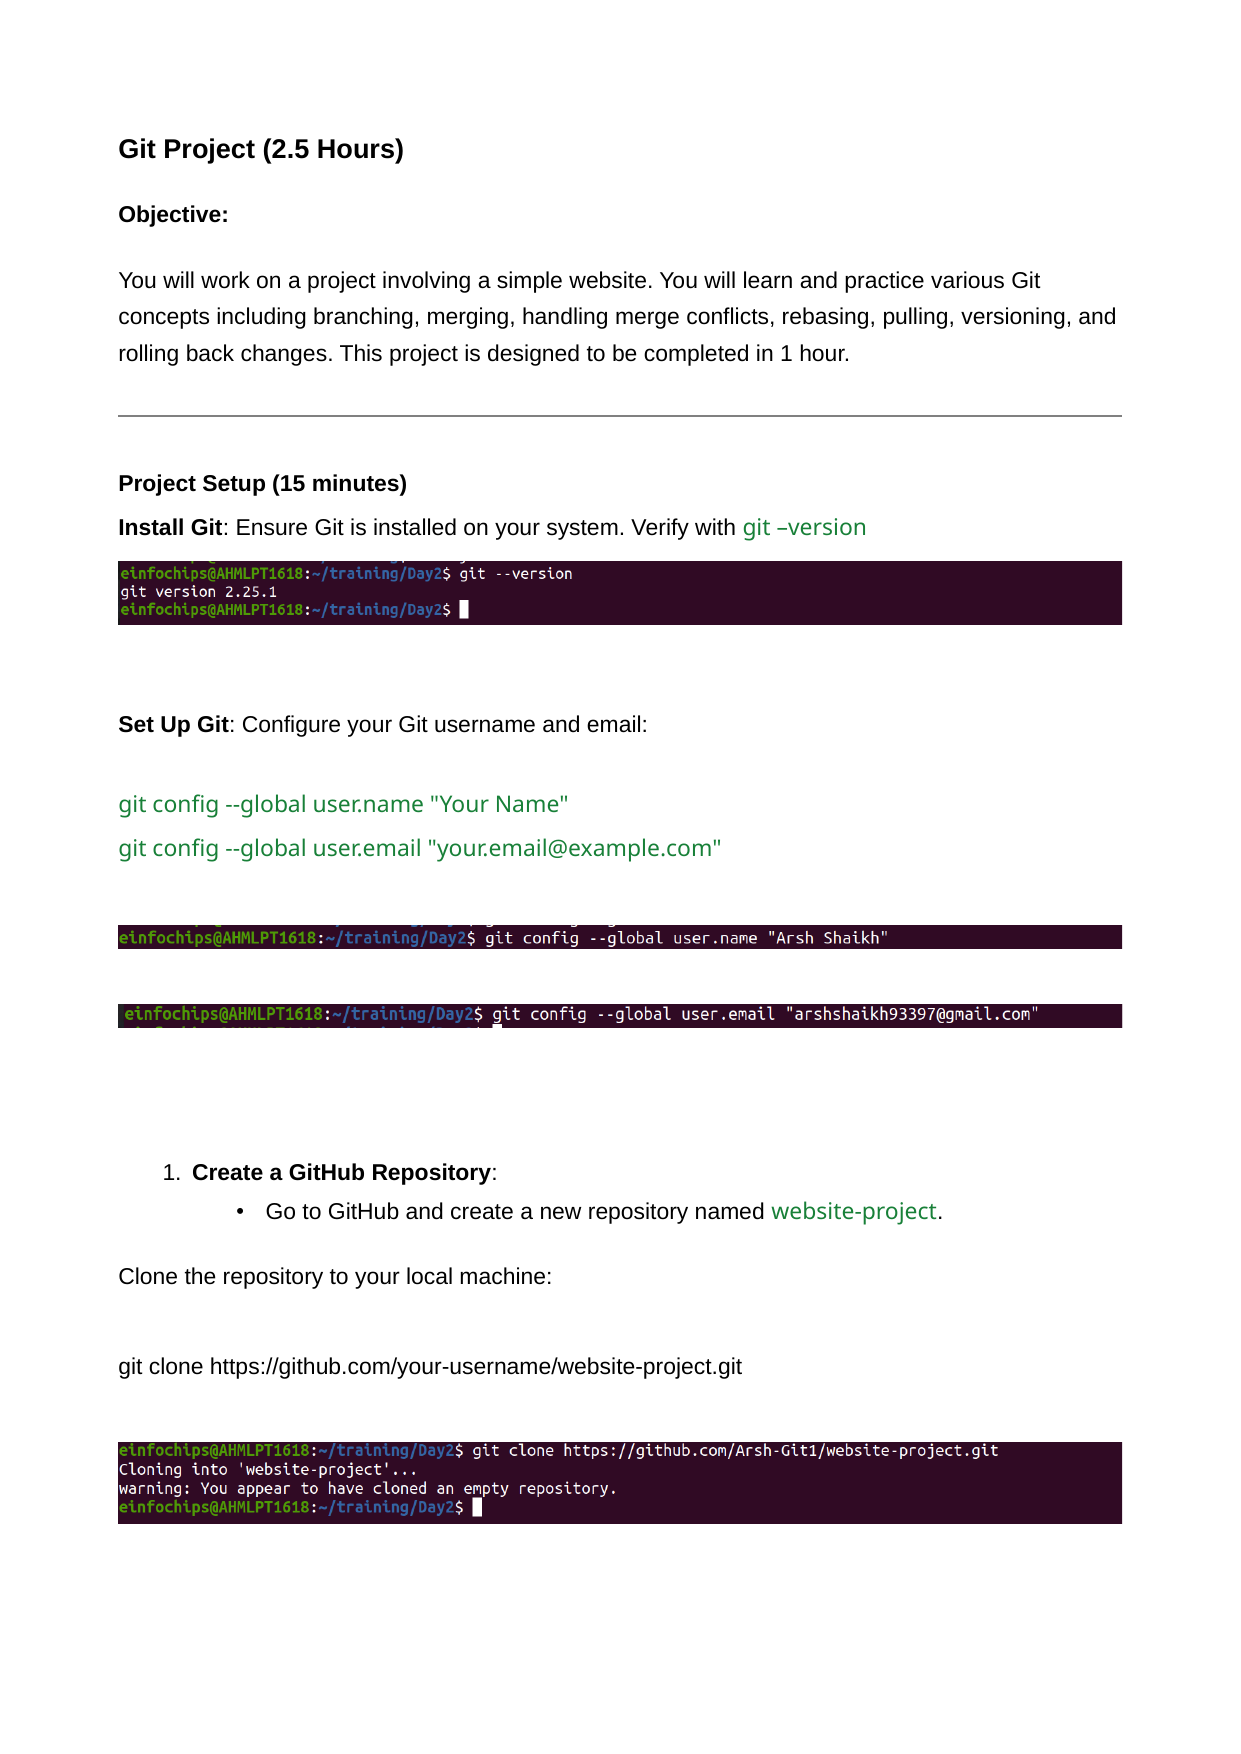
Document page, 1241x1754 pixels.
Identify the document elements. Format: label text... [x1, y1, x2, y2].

list Go to GitHub and create a new repository named website-project. [236, 1195, 1122, 1226]
subtitle Project Setup (15 minutes) [118, 470, 1122, 497]
picture [118, 925, 1123, 949]
text git clone https://github.com/your-username/website-project.git [118, 1353, 1122, 1379]
picture [118, 1442, 1123, 1524]
subtitle Git Project (2.5 Hours) [118, 133, 1122, 164]
text You will work on a project involving a simple website. You will learn and practice various Git concepts including branching, merging, handling merge conflicts, rebasing, pulling, versioning, and rolling back changes. This project is designed to be completed in 1 hour. [118, 267, 1122, 366]
text Clone the repository to your local machine: [118, 1263, 1122, 1289]
list Create a GitHub Repository: [162, 1159, 1122, 1185]
text Install Git: Ensure Git is installed on your system. Verify with git –version [118, 511, 1122, 542]
subtitle Objective: [118, 201, 1122, 228]
text git config --global user.email "your.email@example.com" [118, 831, 1122, 863]
picture [118, 1004, 1123, 1028]
text git config --global user.name "Your Name" [118, 788, 1122, 819]
picture [118, 561, 1123, 625]
text Set Up Git: Configure your Git username and email: [118, 711, 1122, 738]
